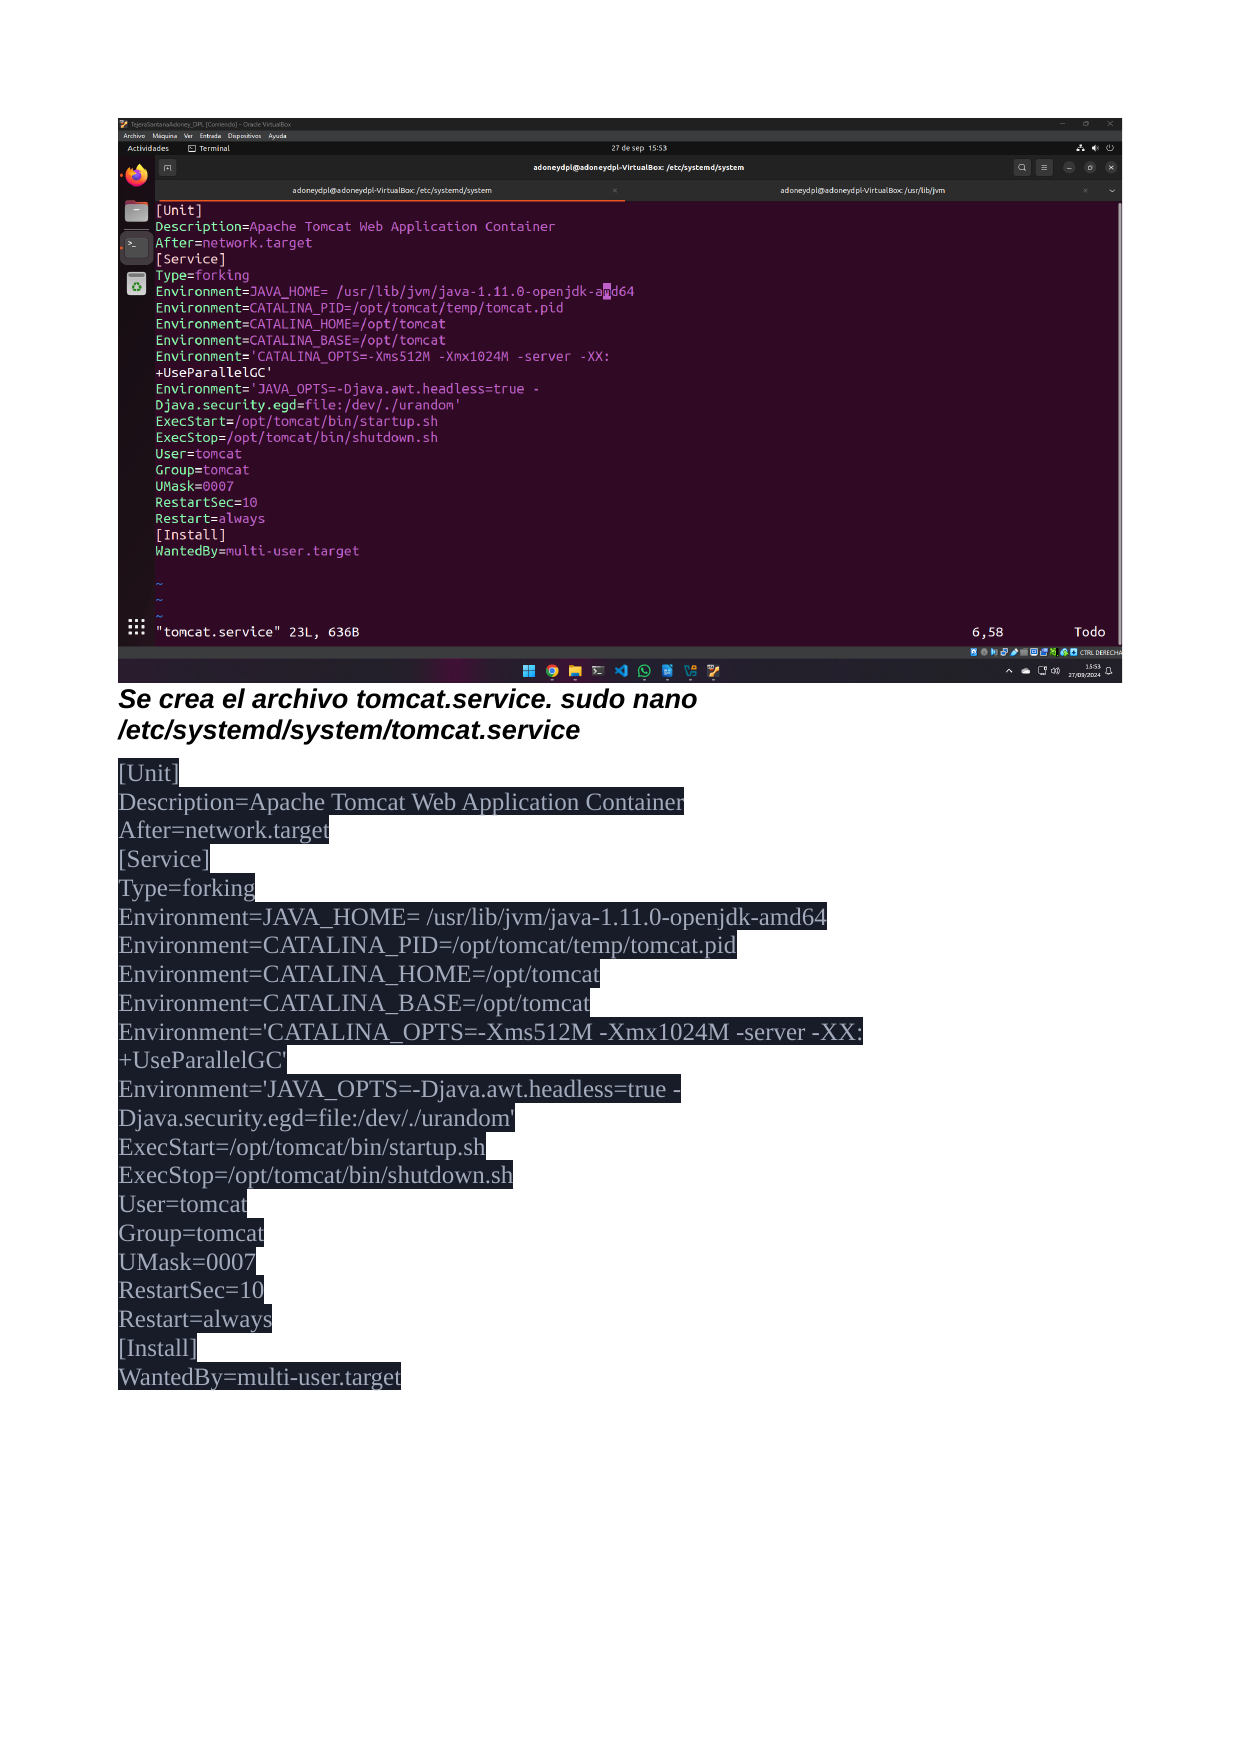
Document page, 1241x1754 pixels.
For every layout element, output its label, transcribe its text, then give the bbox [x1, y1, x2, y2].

text User=tomcat [118, 1189, 1122, 1218]
text Environment=CATALINA_BASE=/opt/tomcat [118, 988, 1122, 1017]
text +UseParallelGC' [118, 1045, 1122, 1074]
text ExecStart=/opt/tomcat/bin/startup.sh [118, 1132, 1122, 1160]
text Type=forking [118, 873, 1122, 902]
text UMask=0007 [118, 1247, 1122, 1275]
text Environment='CATALINA_OPTS=-Xms512M -Xmx1024M -server -XX: [118, 1017, 1122, 1045]
text Description=Apache Tomcat Web Application Container [118, 787, 1122, 815]
text ExecStop=/opt/tomcat/bin/shutdown.sh [118, 1160, 1122, 1189]
text RestartSec=10 [118, 1275, 1122, 1304]
text [Unit] [118, 758, 1122, 787]
text [Service] [118, 844, 1122, 873]
text Environment='JAVA_OPTS=-Djava.awt.headless=true - [118, 1074, 1122, 1103]
text WantedBy=multi-user.target [118, 1362, 1122, 1390]
picture [118, 118, 1123, 683]
text [Install] [118, 1333, 1122, 1362]
subtitle Se crea el archivo tomcat.service. sudo nano /etc/systemd/system/tomcat.service [118, 683, 1122, 745]
text Restart=always [118, 1304, 1122, 1333]
text Environment=JAVA_HOME= /usr/lib/jvm/java-1.11.0-openjdk-amd64 [118, 902, 1122, 930]
text After=network.target [118, 815, 1122, 844]
text Djava.security.egd=file:/dev/./urandom' [118, 1103, 1122, 1132]
text Group=tomcat [118, 1218, 1122, 1247]
text Environment=CATALINA_HOME=/opt/tomcat [118, 959, 1122, 988]
text Environment=CATALINA_PID=/opt/tomcat/temp/tomcat.pid [118, 930, 1122, 959]
